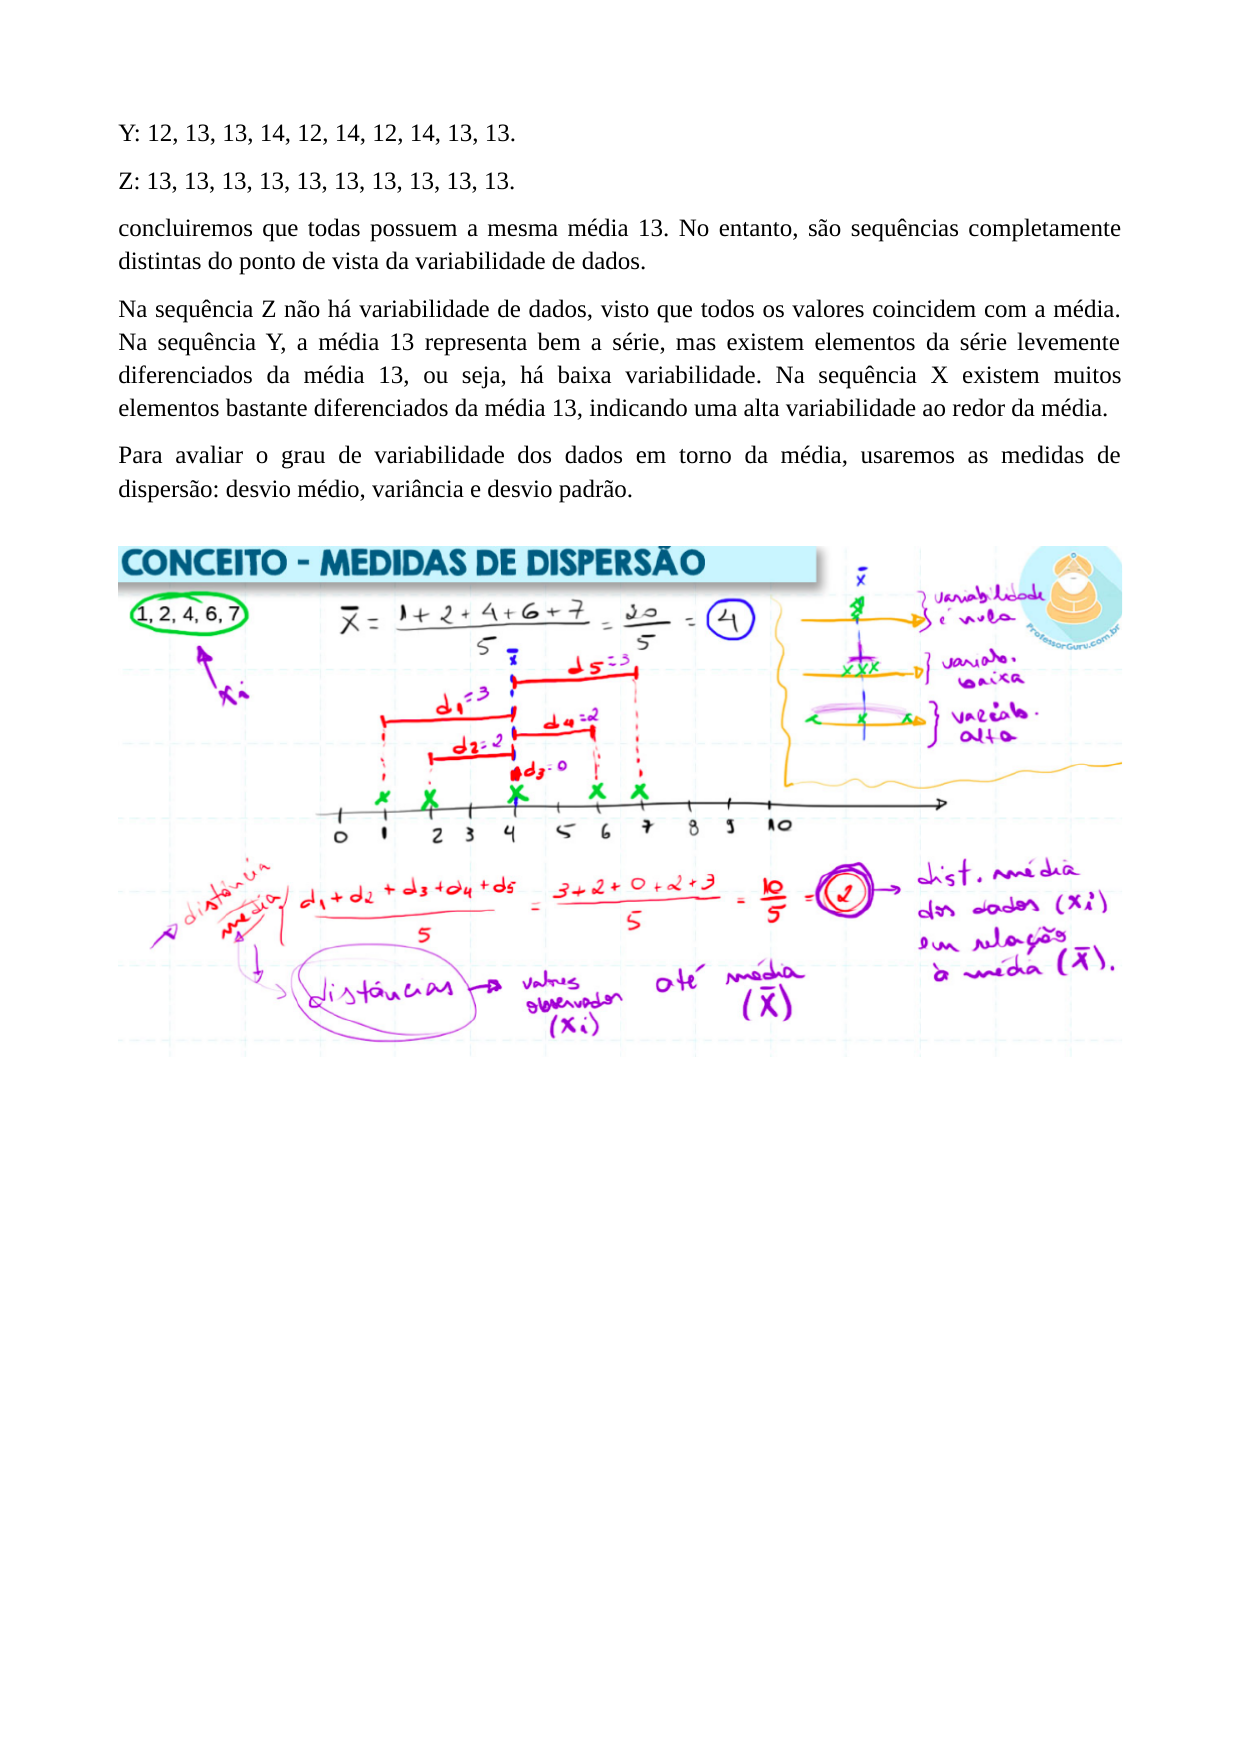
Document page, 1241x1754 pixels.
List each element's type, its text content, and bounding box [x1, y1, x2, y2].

text Na sequência Z não há variabilidade de dados, visto que todos os valores coincidem com a média. Na sequência Y, a média 13 representa bem a série, mas existem elementos da série levemente diferenciados da média 13, ou seja, há baixa variabilidade. Na sequência X existem muitos elementos bastante diferenciados da média 13, indicando uma alta variabilidade ao redor da média. [118, 294, 1122, 422]
text Y: 12, 13, 13, 14, 12, 14, 12, 14, 13, 13. [118, 118, 1122, 147]
text Z: 13, 13, 13, 13, 13, 13, 13, 13, 13, 13. [118, 166, 1122, 194]
text Para avaliar o grau de variabilidade dos dados em torno da média, usaremos as medidas de dispersão: desvio médio, variância e desvio padrão. [118, 441, 1122, 502]
text concluiremos que todas possuem a mesma média 13. No entanto, são sequências completamente distintas do ponto de vista da variabilidade de dados. [118, 213, 1122, 275]
picture [118, 546, 1123, 1057]
